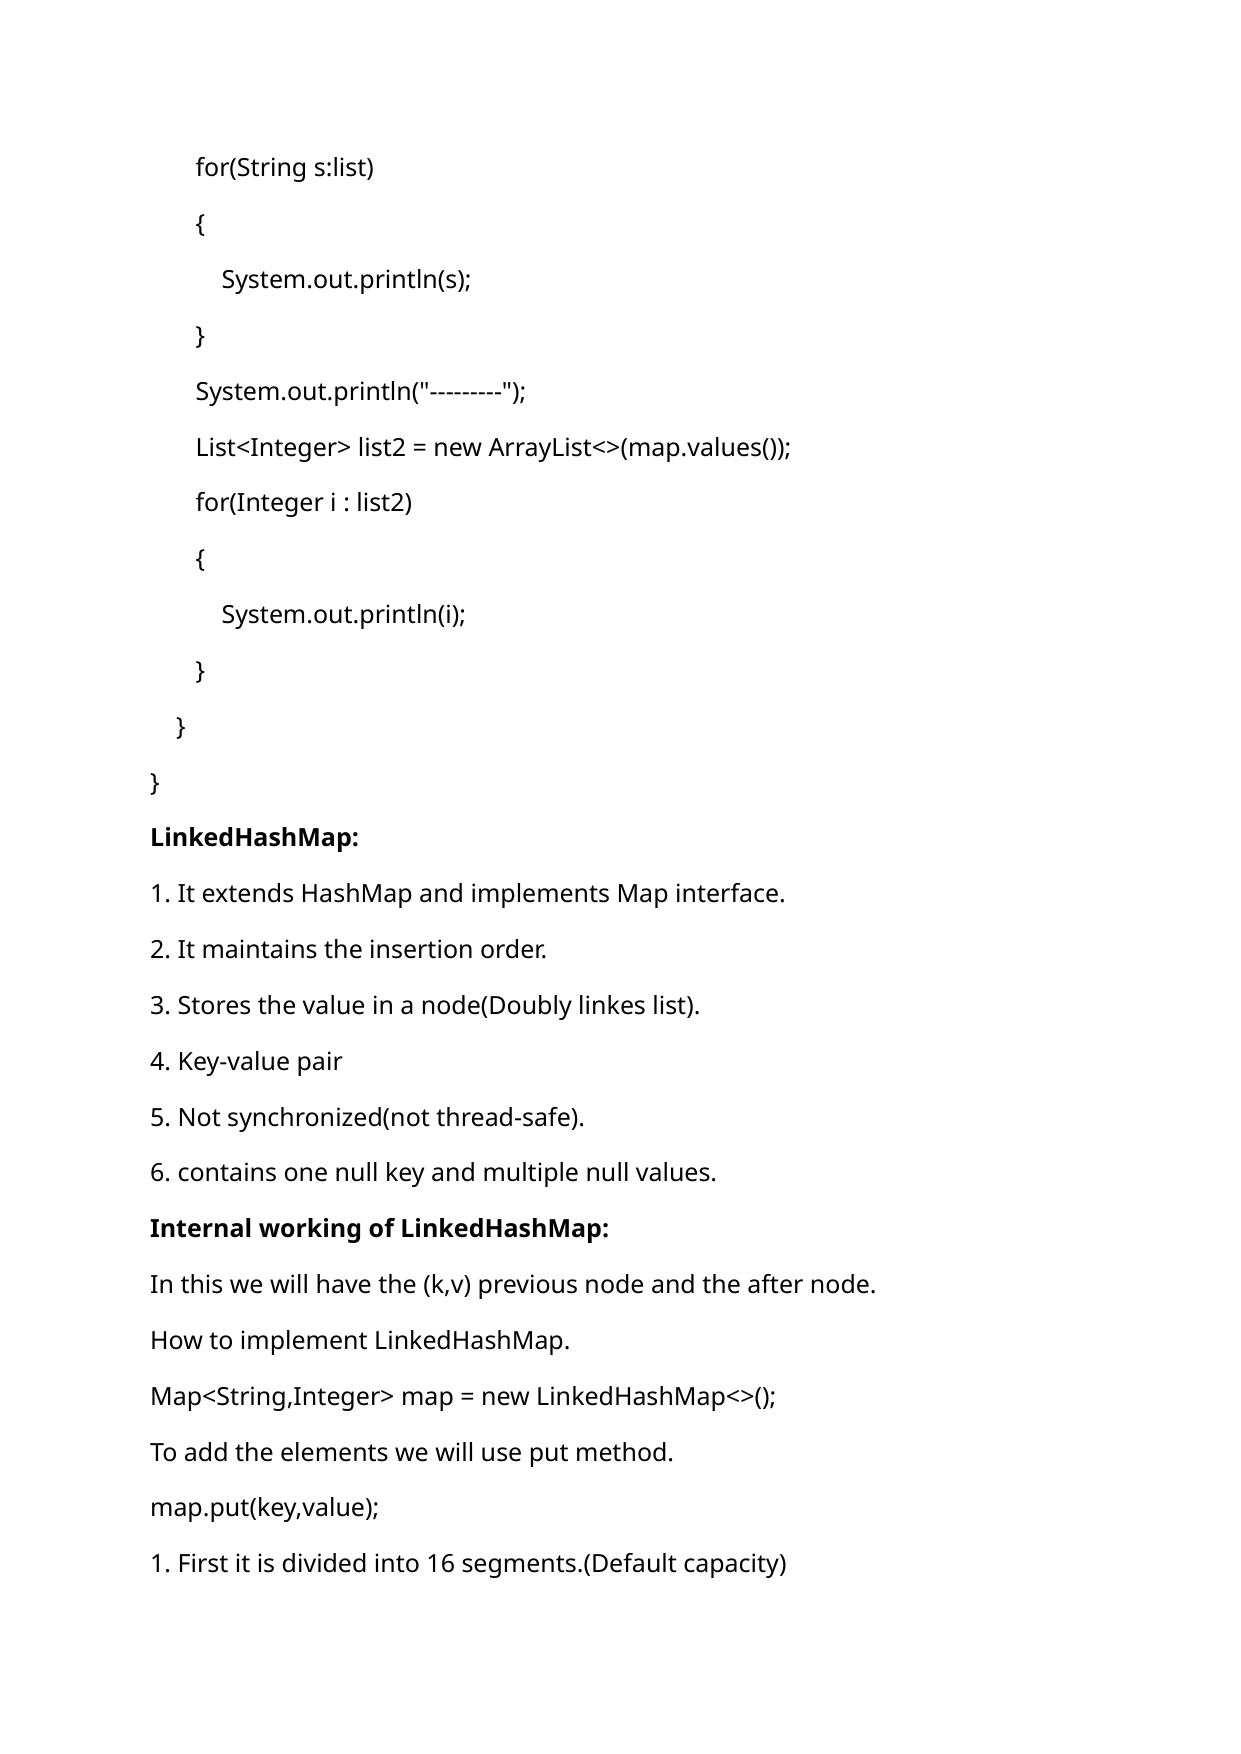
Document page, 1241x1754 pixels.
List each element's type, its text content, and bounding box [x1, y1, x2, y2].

text 1. It extends HashMap and implements Map interface. [150, 876, 1090, 910]
text In this we will have the (k,v) previous node and the after node. [150, 1267, 1090, 1301]
text { [150, 541, 1090, 575]
text Internal working of LinkedHashMap: [150, 1211, 1090, 1245]
text List<Integer> list2 = new ArrayList<>(map.values()); [150, 429, 1090, 463]
text } [150, 764, 1090, 798]
text How to implement LinkedHashMap. [150, 1322, 1090, 1357]
text To add the elements we will use put method. [150, 1434, 1090, 1468]
text 4. Key-value pair [150, 1043, 1090, 1077]
text System.out.println(i); [150, 597, 1090, 631]
text LinkedHashMap: [150, 820, 1090, 854]
text map.put(key,value); [150, 1490, 1090, 1524]
text System.out.println(s); [150, 262, 1090, 296]
text 2. It maintains the insertion order. [150, 932, 1090, 966]
text 6. contains one null key and multiple null values. [150, 1155, 1090, 1189]
text { [150, 206, 1090, 240]
text 5. Not synchronized(not thread-safe). [150, 1099, 1090, 1133]
text 1. First it is divided into 16 segments.(Default capacity) [150, 1546, 1090, 1580]
text System.out.println("---------"); [150, 373, 1090, 407]
text 3. Stores the value in a node(Doubly linkes list). [150, 987, 1090, 1022]
text } [150, 708, 1090, 742]
text } [150, 652, 1090, 687]
text for(String s:list) [150, 150, 1090, 184]
text Map<String,Integer> map = new LinkedHashMap<>(); [150, 1378, 1090, 1412]
text } [150, 317, 1090, 352]
text for(Integer i : list2) [150, 485, 1090, 519]
